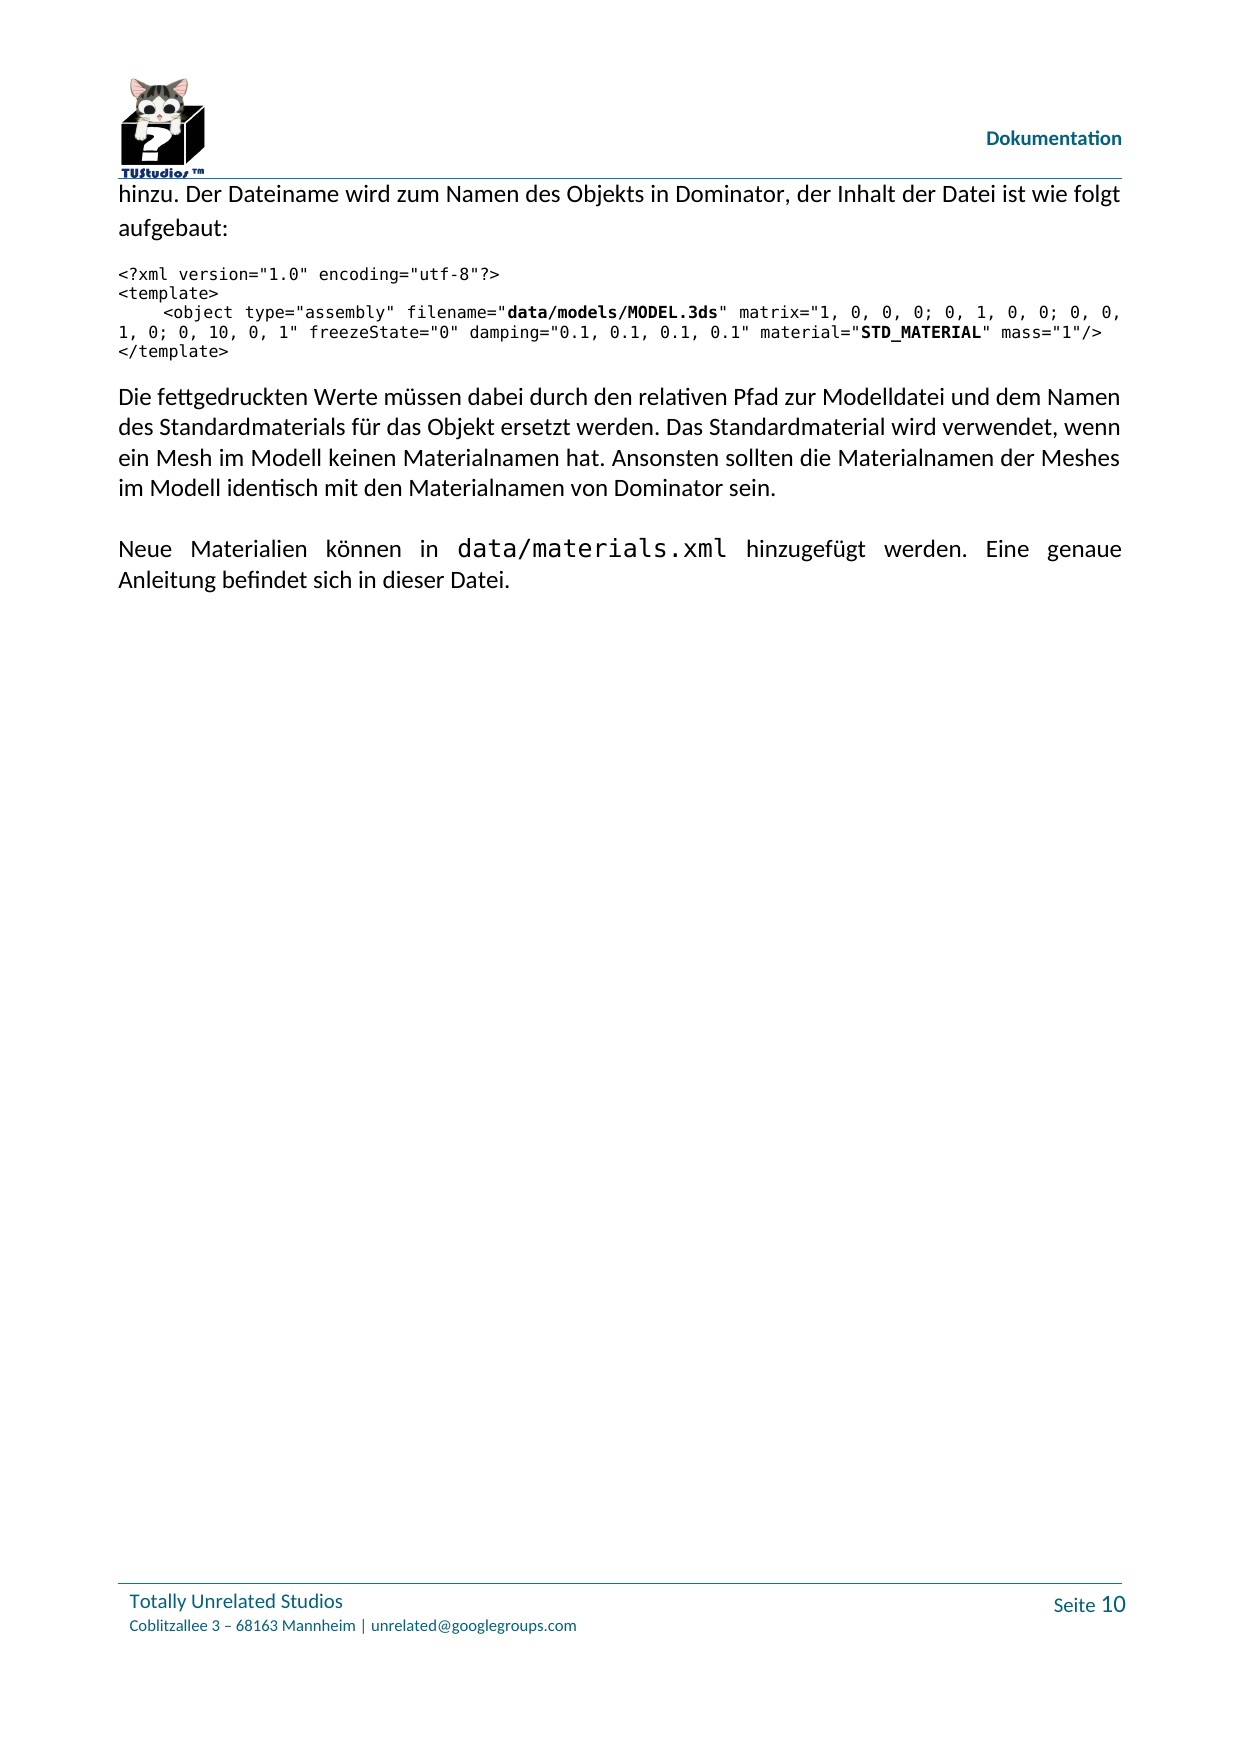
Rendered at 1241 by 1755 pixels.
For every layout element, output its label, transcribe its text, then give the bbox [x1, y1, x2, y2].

text <?xml version="1.0" encoding="utf-8"?> [118, 264, 1122, 284]
text hinzu. Der Dateiname wird zum Namen des Objekts in Dominator, der Inhalt der Datei ist wie folgt aufgebaut: [118, 179, 1122, 243]
picture [118, 73, 207, 179]
text </template> [118, 342, 1122, 361]
picture [439, 1620, 450, 1633]
text Neue Materialien können in data/materials.xml hinzugefügt werden. Eine genaue Anleitung befindet sich in dieser Datei. [118, 533, 1122, 594]
text <object type="assembly" filename="data/models/MODEL.3ds" matrix="1, 0, 0, 0; 0, 1, 0, 0; 0, 0, 1, 0; 0, 10, 0, 1" freezeState="0" damping="0.1, 0.1, 0.1, 0.1" material="STD_MATERIAL" mass="1"/> [118, 303, 1122, 342]
text Die fettgedruckten Werte müssen dabei durch den relativen Pfad zur Modelldatei und dem Namen des Standardmaterials für das Objekt ersetzt werden. Das Standardmaterial wird verwendet, wenn ein Mesh im Modell keinen Materialnamen hat. Ansonsten sollten die Materialnamen der Meshes im Modell identisch mit den Materialnamen von Dominator sein. [118, 381, 1122, 503]
picture [245, 1620, 252, 1630]
picture [282, 1620, 286, 1631]
text <template> [118, 284, 1122, 303]
